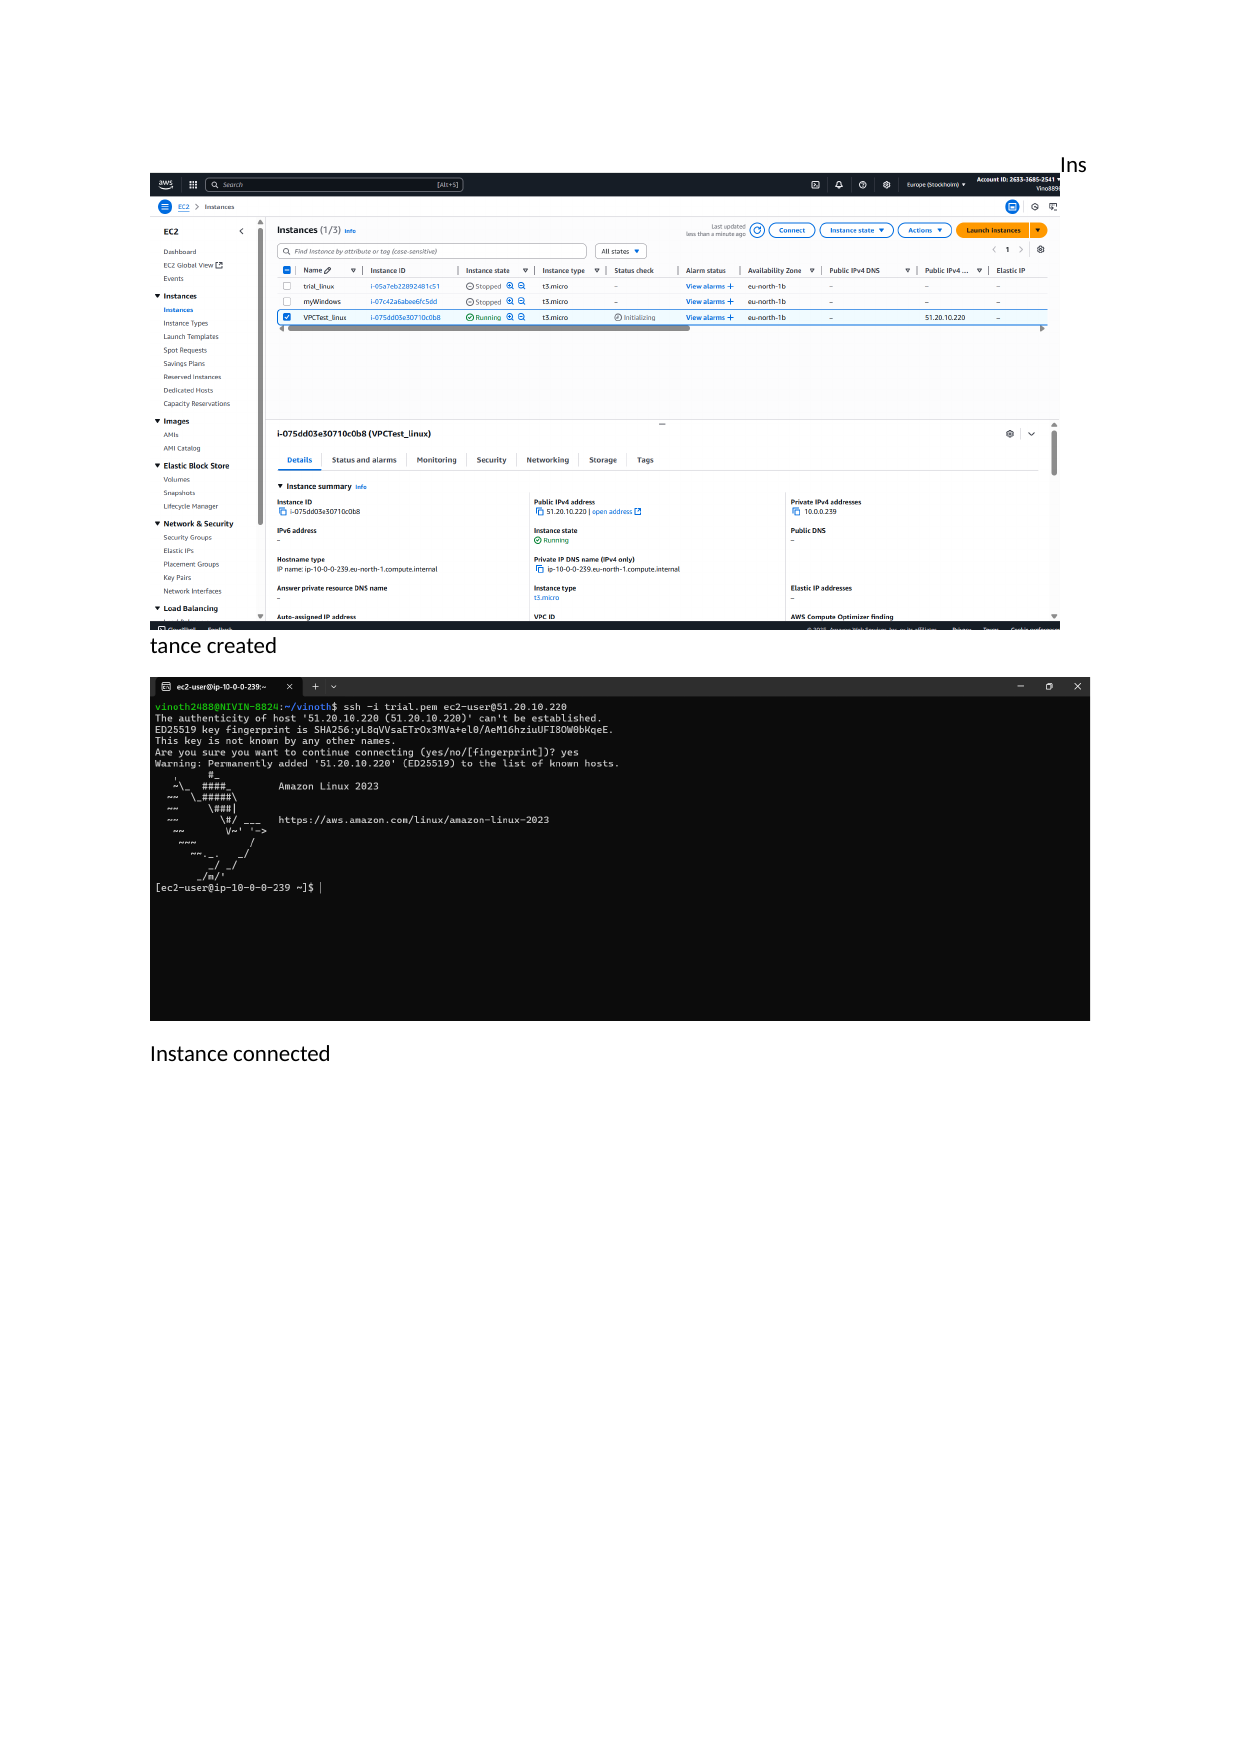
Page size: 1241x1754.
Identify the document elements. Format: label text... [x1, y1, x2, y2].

text Instance created [150, 150, 1090, 659]
text Instance connected [150, 1039, 1090, 1067]
